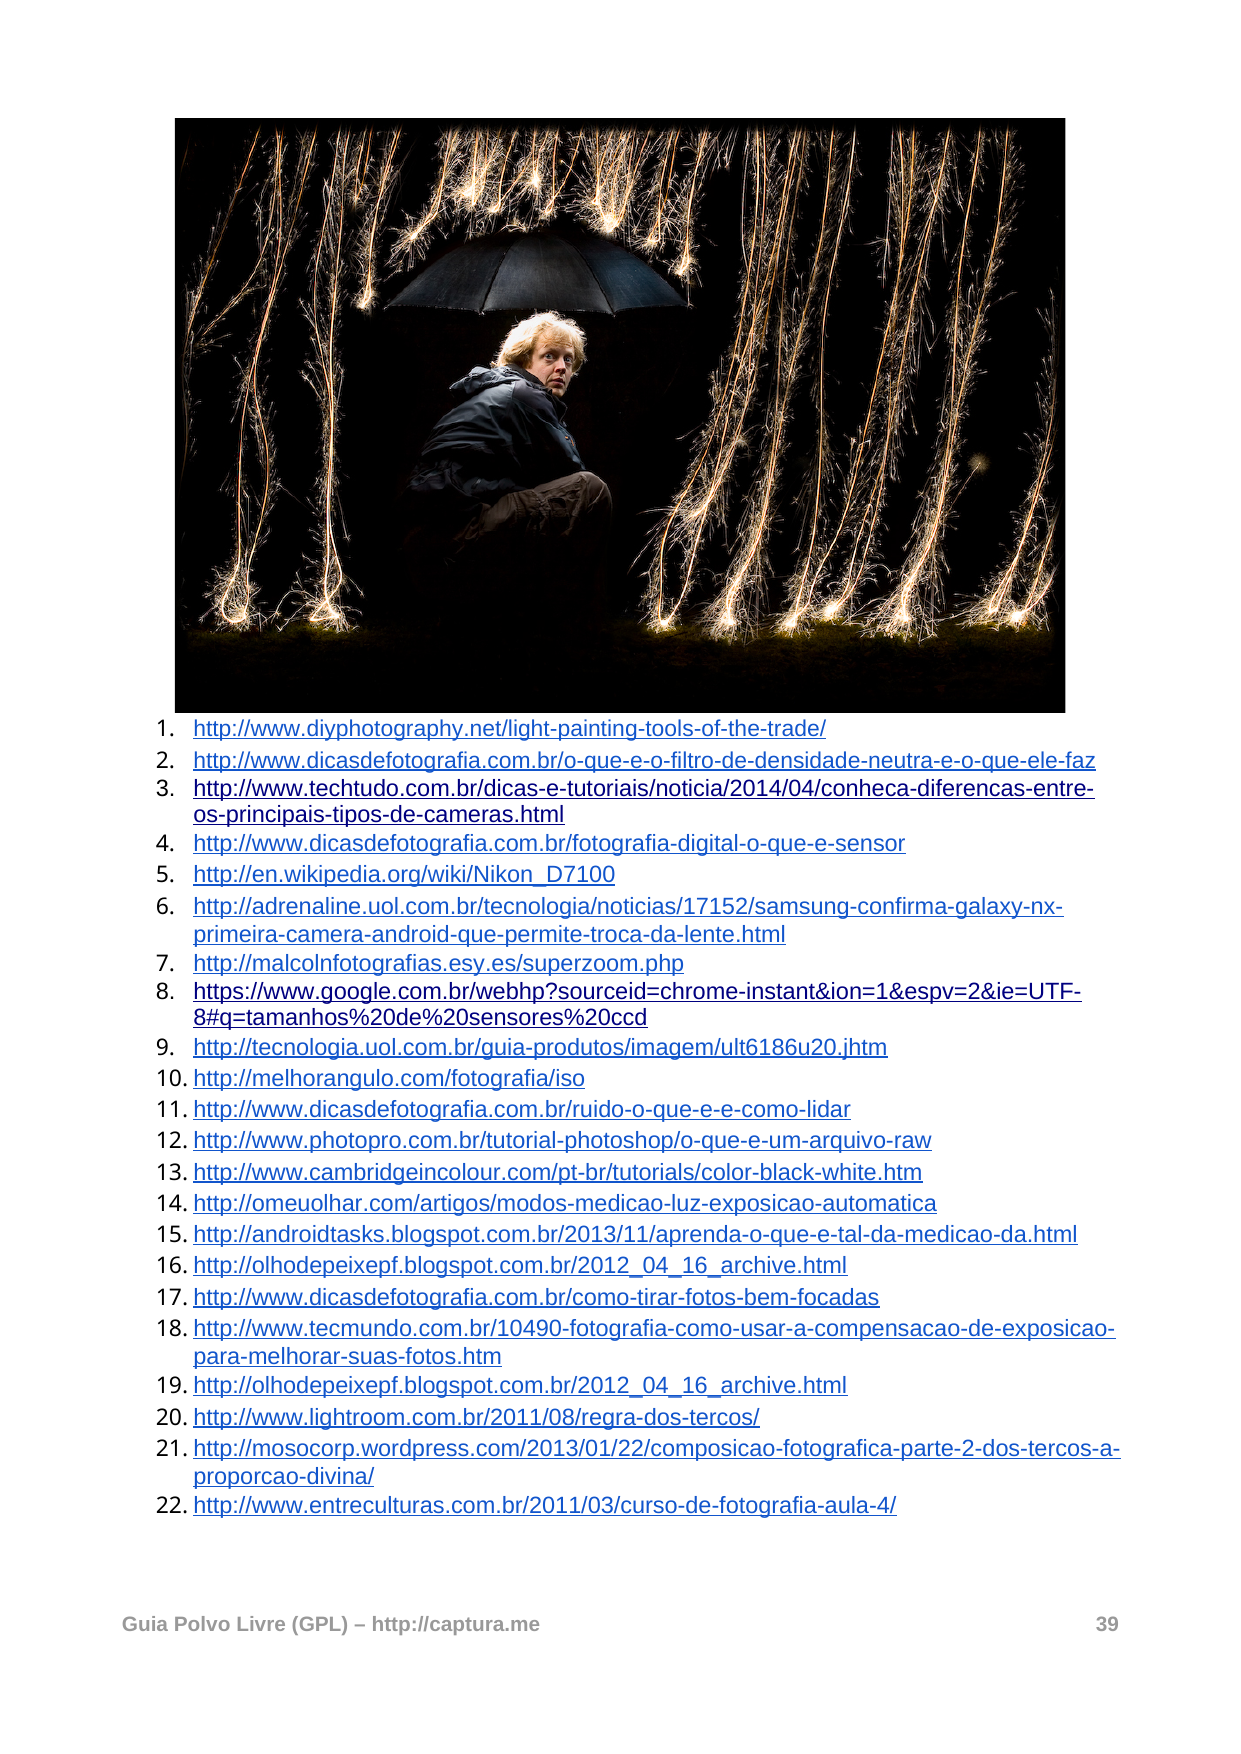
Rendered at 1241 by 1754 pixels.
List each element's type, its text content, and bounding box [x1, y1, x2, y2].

list https://www.google.com.br/webhp?sourceid=chrome-instant&ion=1&espv=2&ie=UTF-8#q=tamanhos%20de%20sensores%20ccd [156, 978, 1122, 1031]
list http://www.techtudo.com.br/dicas-e-tutoriais/noticia/2014/04/conheca-diferencas-entre-os-principais-tipos-de-cameras.html [156, 775, 1122, 827]
list http://www.entreculturas.com.br/2011/03/curso-de-fotografia-aula-4/ [156, 1489, 1122, 1520]
list http://www.dicasdefotografia.com.br/ruido-o-que-e-e-como-lidar [156, 1093, 1122, 1124]
list http://mosocorp.wordpress.com/2013/01/22/composicao-fotografica-parte-2-dos-tercos-a-proporcao-divina/ [156, 1432, 1122, 1489]
list http://olhodepeixepf.blogspot.com.br/2012_04_16_archive.html [156, 1249, 1122, 1281]
picture [174, 118, 1066, 713]
list http://www.cambridgeincolour.com/pt-br/tutorials/color-black-white.htm [156, 1156, 1122, 1187]
list http://omeuolhar.com/artigos/modos-medicao-luz-exposicao-automatica [156, 1187, 1122, 1218]
list http://www.dicasdefotografia.com.br/como-tirar-fotos-bem-focadas [156, 1281, 1122, 1312]
list http://malcolnfotografias.esy.es/superzoom.php [156, 947, 1122, 978]
list http://www.photopro.com.br/tutorial-photoshop/o-que-e-um-arquivo-raw [156, 1124, 1122, 1156]
list http://www.lightroom.com.br/2011/08/regra-dos-tercos/ [156, 1400, 1122, 1432]
list http://tecnologia.uol.com.br/guia-produtos/imagem/ult6186u20.jhtm [156, 1031, 1122, 1062]
list http://en.wikipedia.org/wiki/Nikon_D7100 [156, 858, 1122, 889]
list http://androidtasks.blogspot.com.br/2013/11/aprenda-o-que-e-tal-da-medicao-da.html [156, 1218, 1122, 1249]
list http://adrenaline.uol.com.br/tecnologia/noticias/17152/samsung-confirma-galaxy-nx-primeira-camera-android-que-permite-troca-da-lente.html [156, 889, 1122, 947]
list http://www.dicasdefotografia.com.br/fotografia-digital-o-que-e-sensor [156, 827, 1122, 858]
list http://olhodepeixepf.blogspot.com.br/2012_04_16_archive.html [156, 1369, 1122, 1400]
list http://www.tecmundo.com.br/10490-fotografia-como-usar-a-compensacao-de-exposicao-para-melhorar-suas-fotos.htm [156, 1312, 1122, 1369]
list http://www.dicasdefotografia.com.br/o-que-e-o-filtro-de-densidade-neutra-e-o-que-ele-faz [156, 743, 1122, 775]
list http://www.diyphotography.net/light-painting-tools-of-the-trade/ [156, 118, 1122, 743]
list http://melhorangulo.com/fotografia/iso [156, 1062, 1122, 1093]
